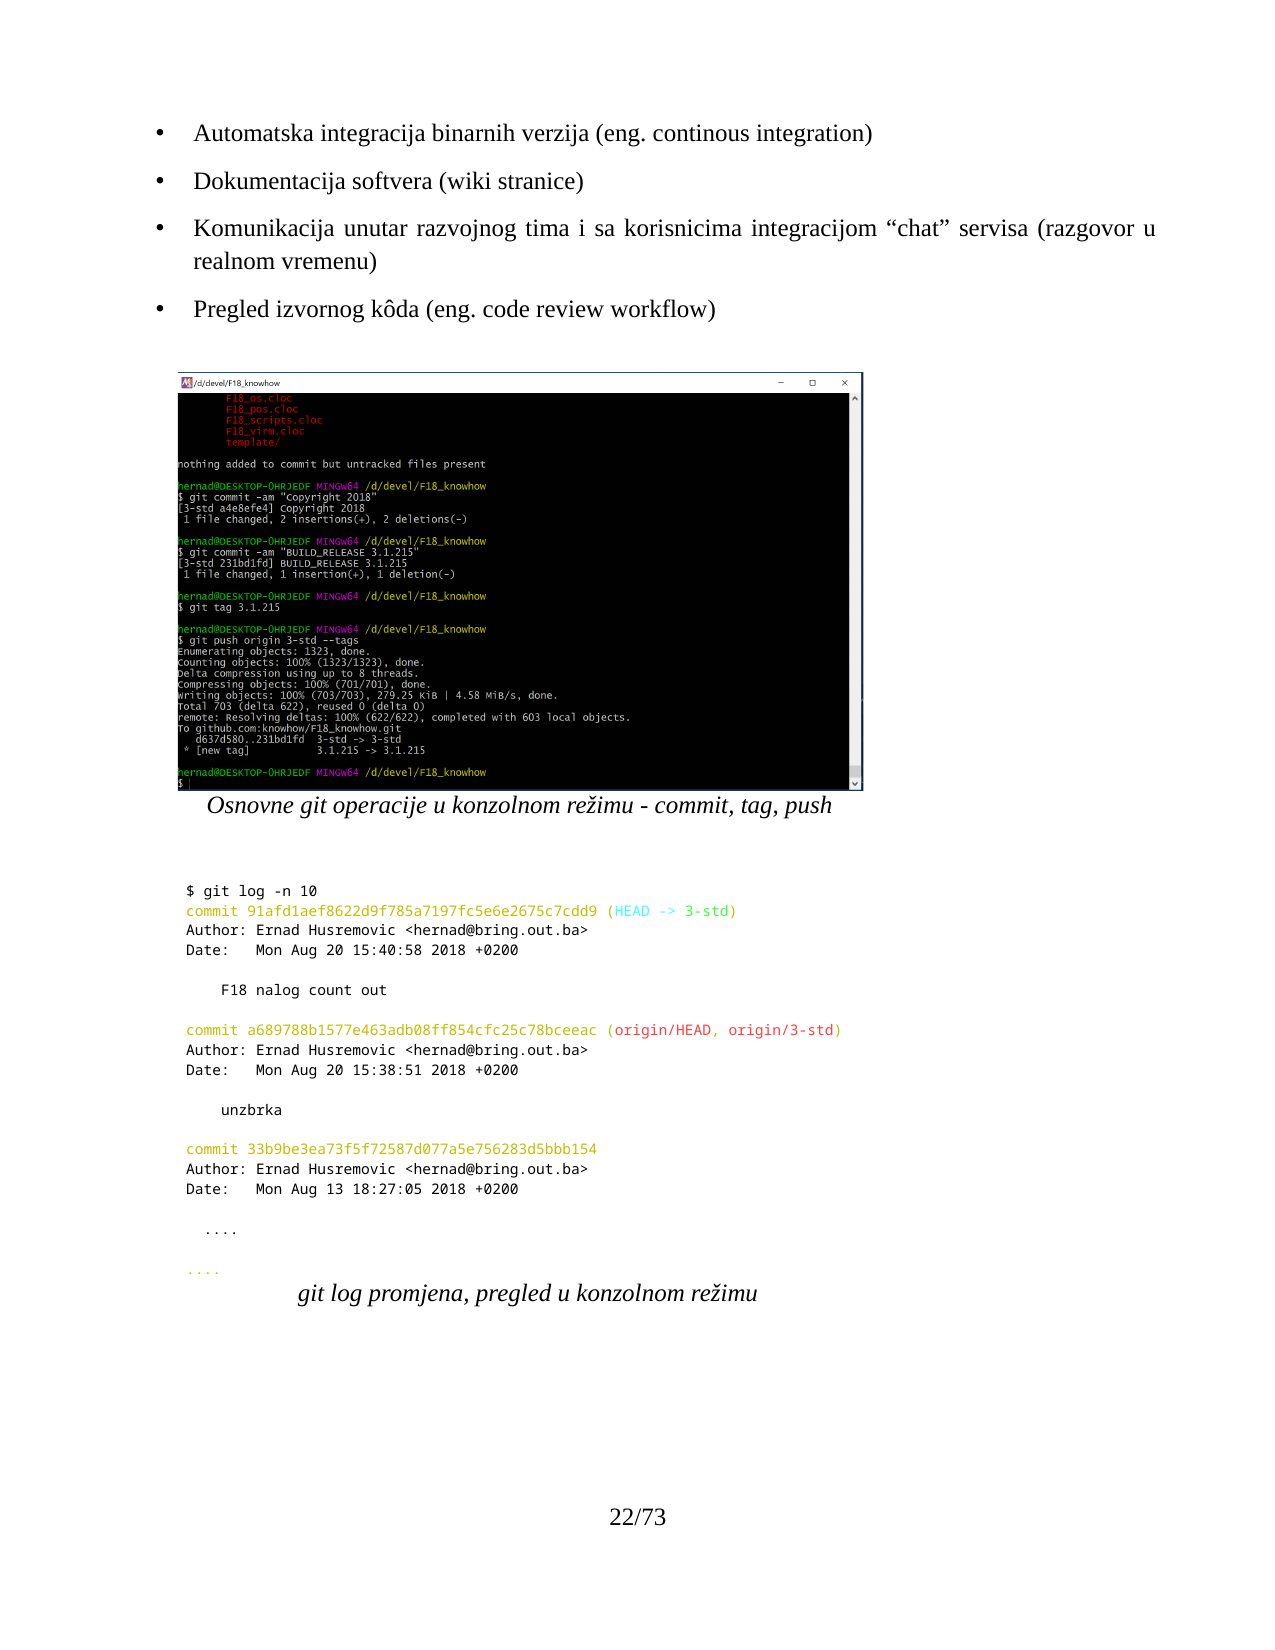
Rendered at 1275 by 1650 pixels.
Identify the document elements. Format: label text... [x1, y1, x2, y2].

picture [177, 372, 864, 791]
list Pregled izvornog kôda (eng. code review workflow) [156, 294, 1157, 323]
text git log promjena, pregled u konzolnom režimu [183, 893, 874, 1307]
list Komunikacija unutar razvojnog tima i sa korisnicima integracijom “chat” servisa (razgovor u realnom vremenu) [156, 213, 1157, 275]
list Dokumentacija softvera (wiki stranice) [156, 166, 1157, 194]
list Automatska integracija binarnih verzija (eng. continous integration) [156, 118, 1157, 147]
text Osnovne git operacije u konzolnom režimu - commit, tag, push [178, 791, 863, 819]
